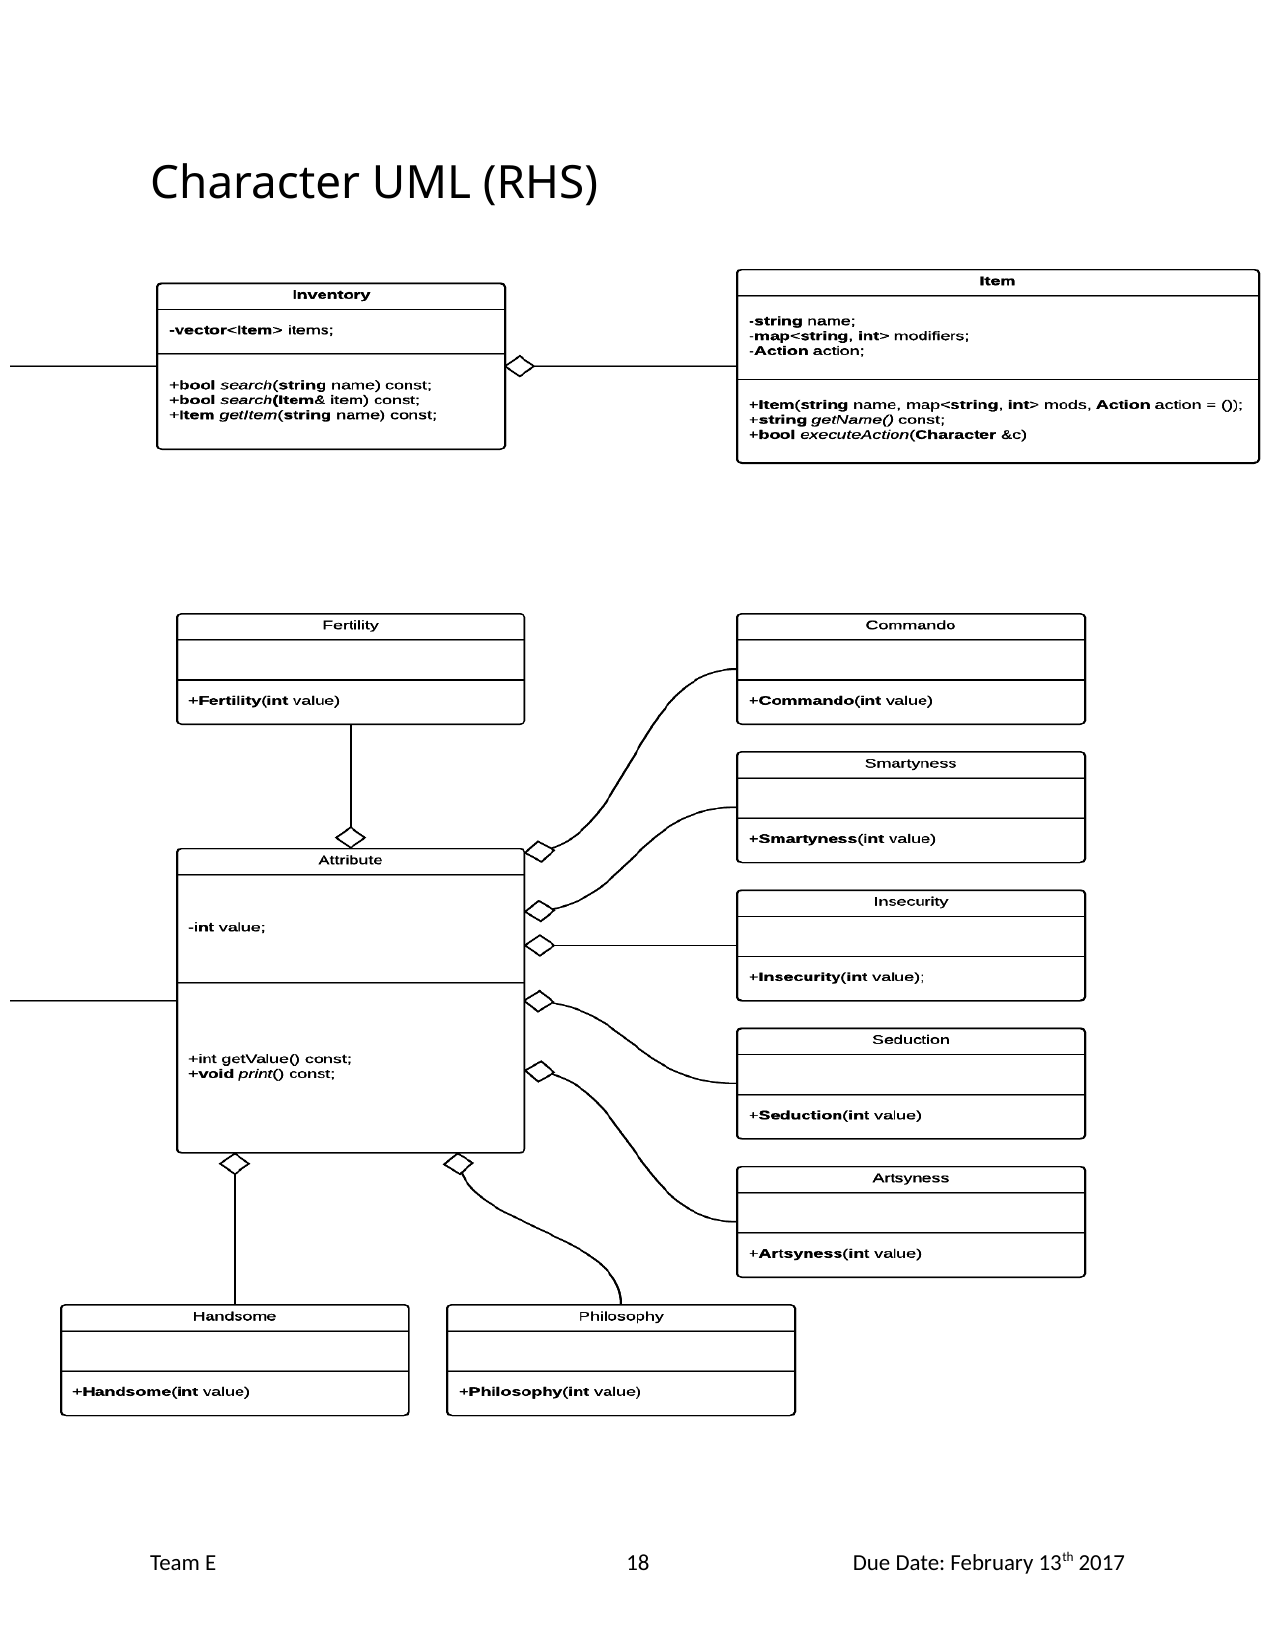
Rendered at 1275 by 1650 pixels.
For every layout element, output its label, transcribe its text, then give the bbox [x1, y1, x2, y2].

picture [10, 227, 1265, 1424]
list Character UML (RHS) [150, 150, 1125, 212]
